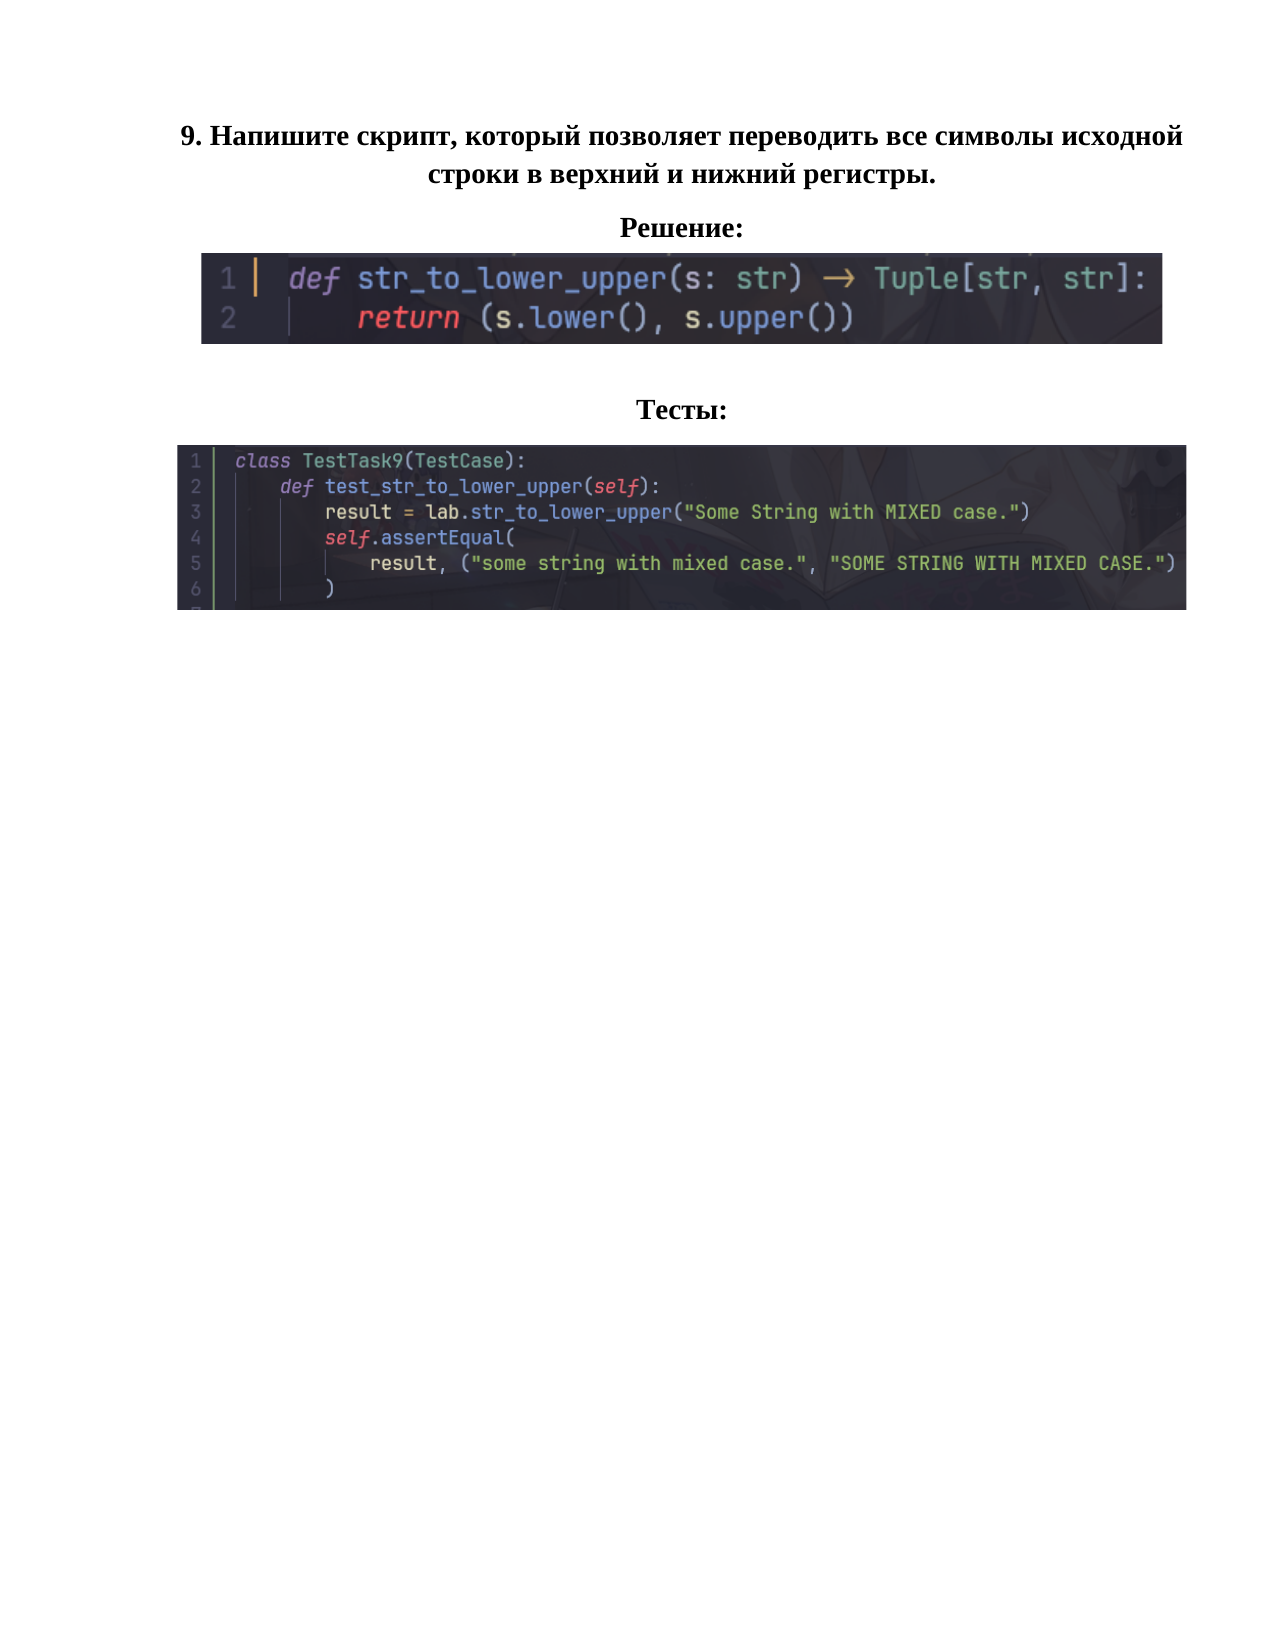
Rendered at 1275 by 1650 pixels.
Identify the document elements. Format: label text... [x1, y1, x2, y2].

text Решение: [177, 210, 1186, 243]
picture [201, 253, 1163, 344]
text Тесты: [177, 392, 1186, 425]
picture [177, 445, 1187, 610]
text 9. Напишите скрипт, который позволяет переводить все символы исходной строки в верхний и нижний регистры. [177, 118, 1186, 190]
